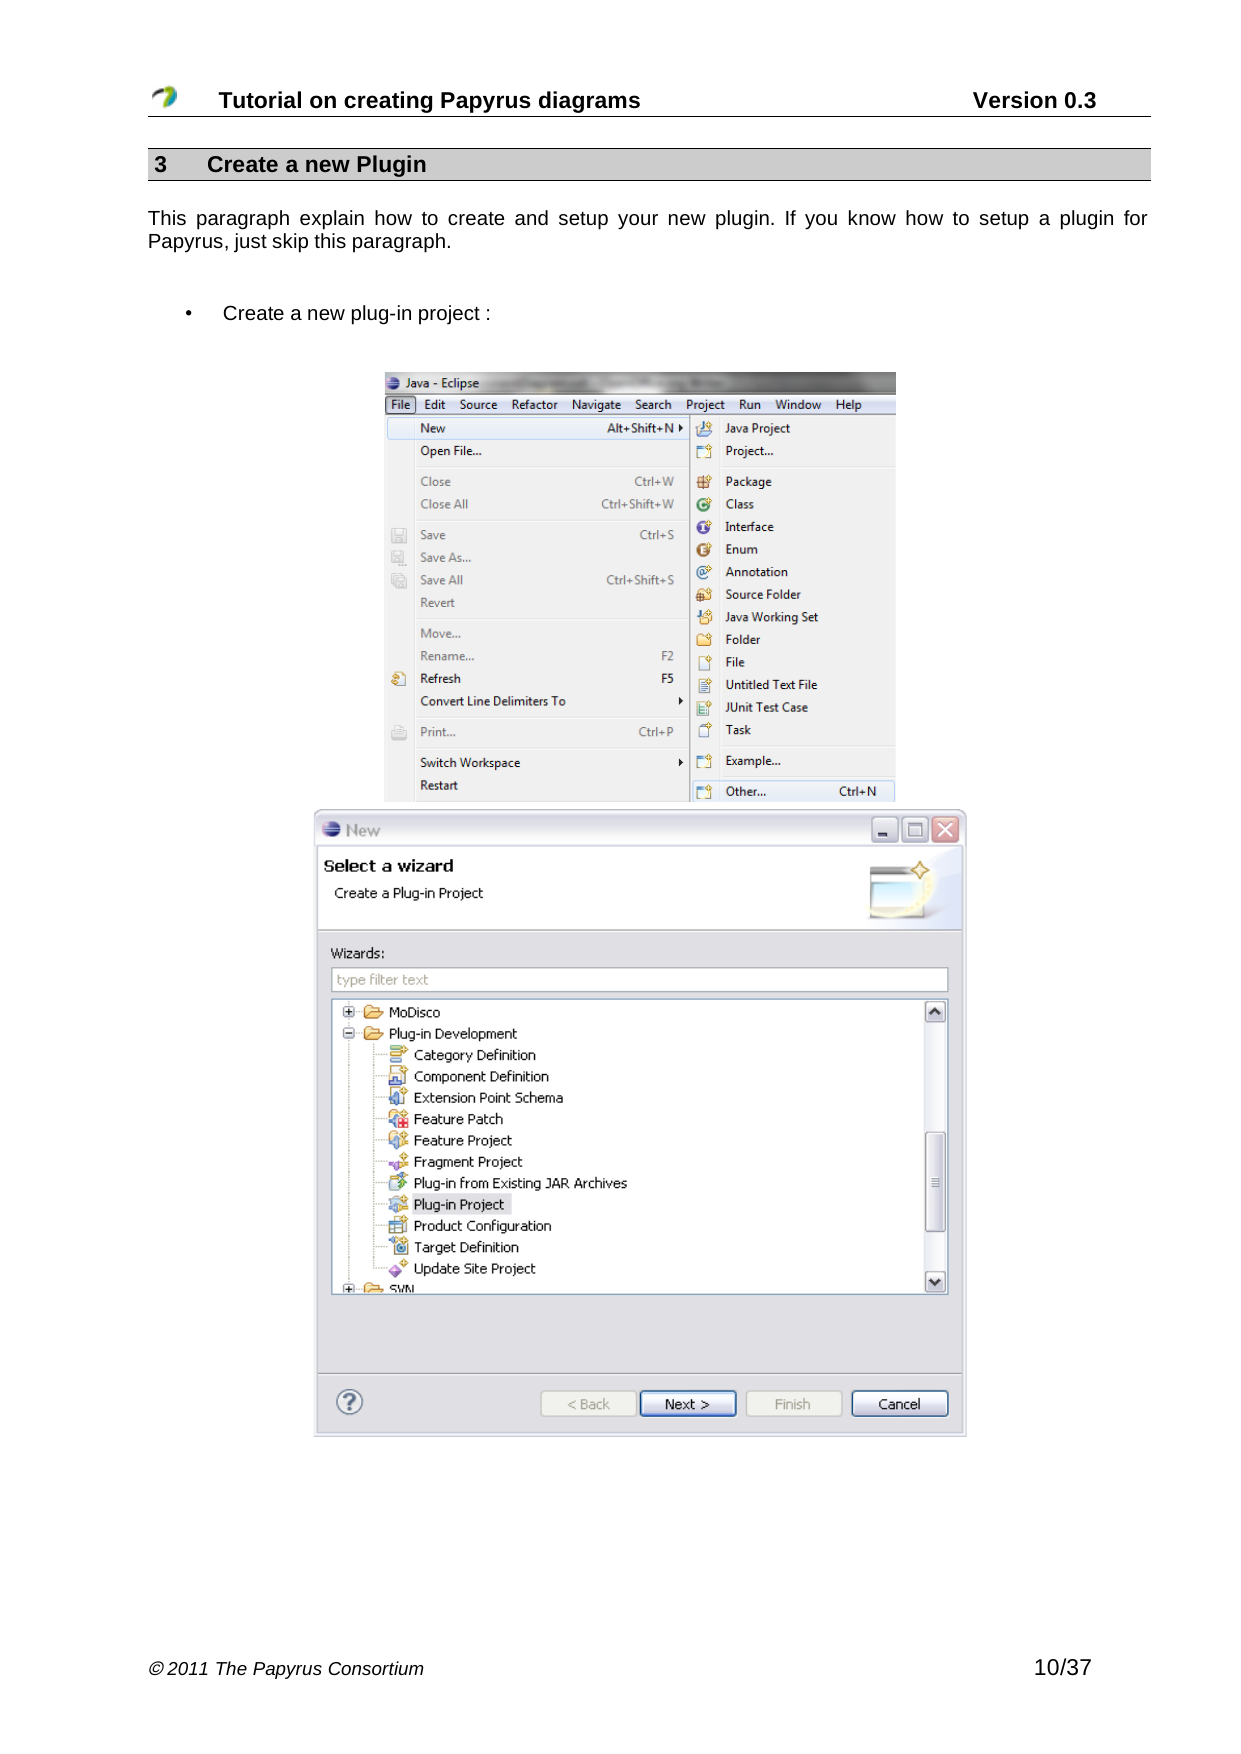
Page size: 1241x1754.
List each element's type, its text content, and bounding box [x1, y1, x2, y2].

picture [313, 809, 967, 1437]
text This paragraph explain how to create and setup your new plugin. If you know how to setup a plugin for Papyrus, just skip this paragraph. [148, 206, 1151, 253]
subtitle Create a new Plugin [148, 149, 1151, 180]
list Create a new plug-in project : [185, 302, 1151, 325]
picture [152, 84, 177, 110]
